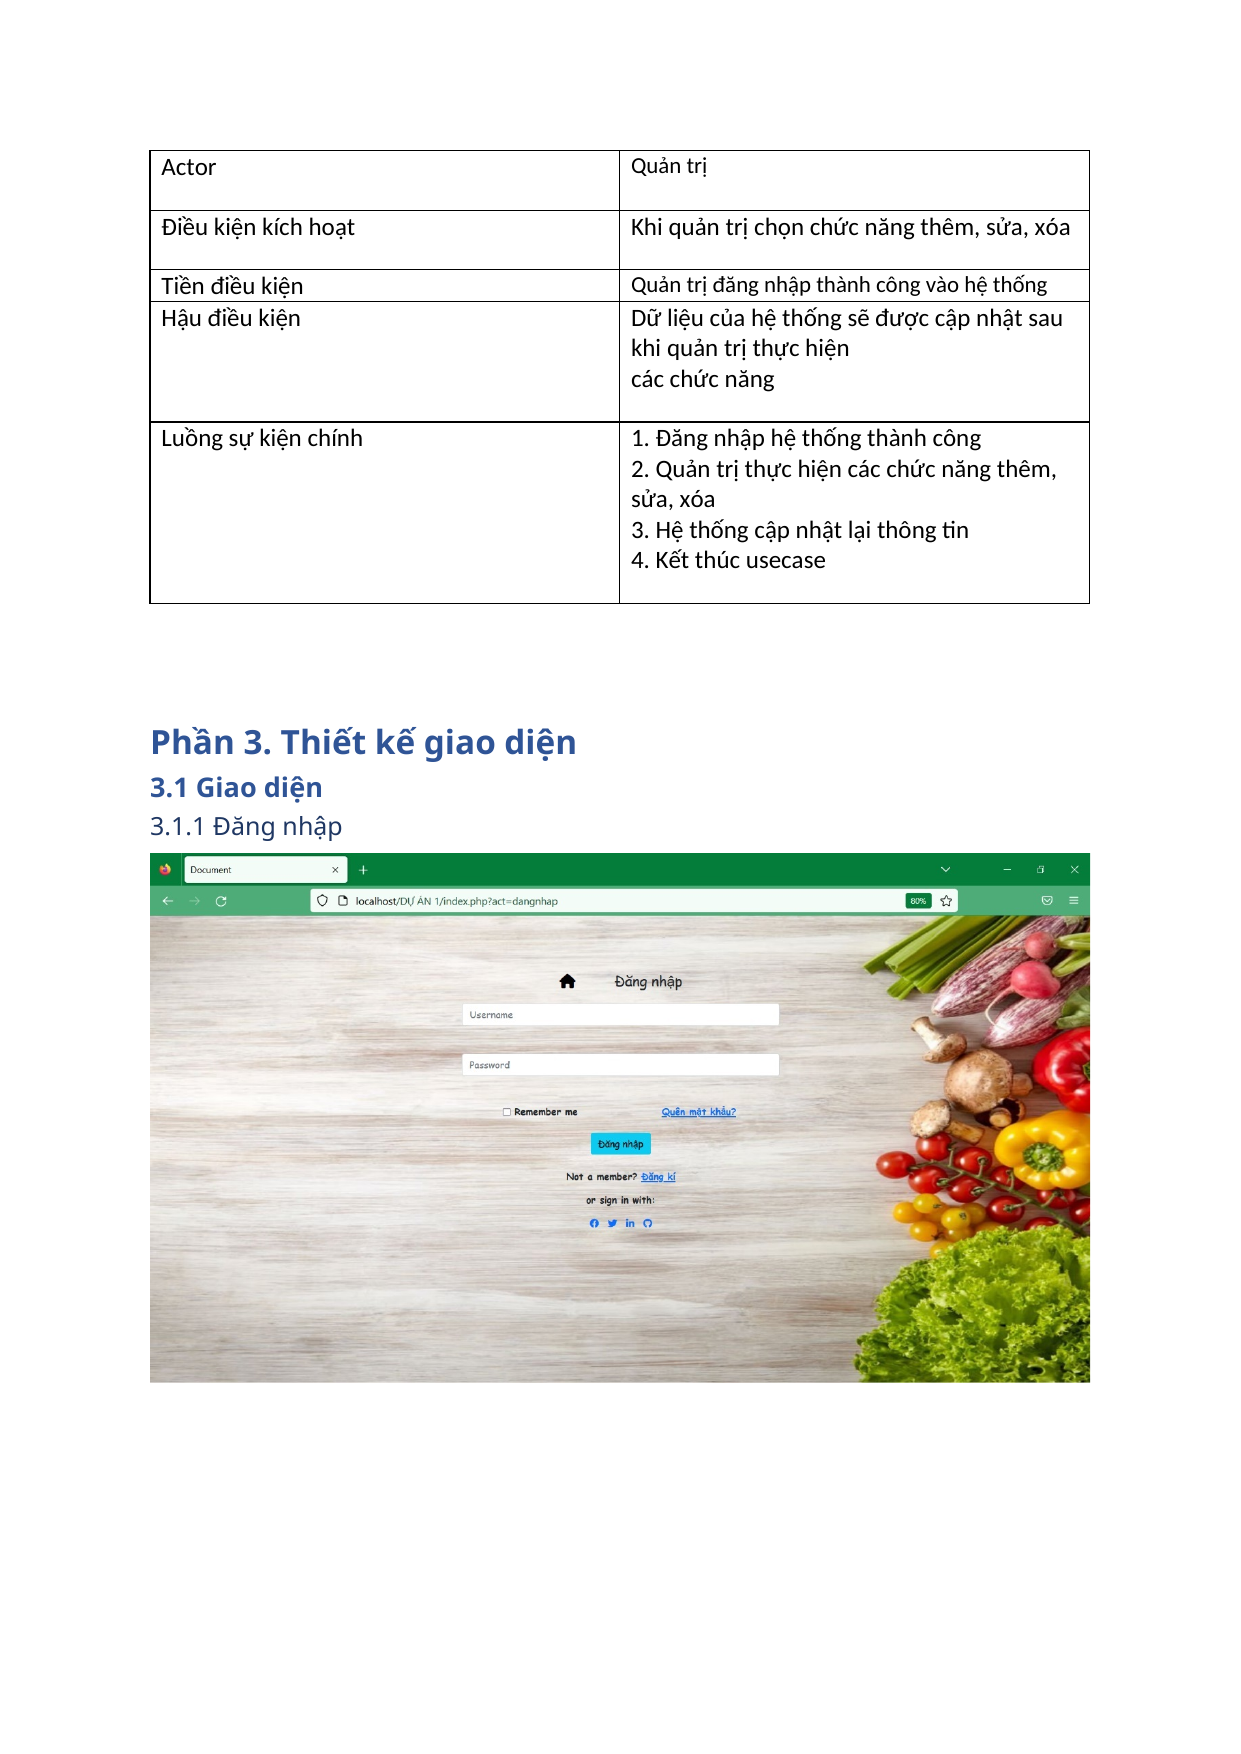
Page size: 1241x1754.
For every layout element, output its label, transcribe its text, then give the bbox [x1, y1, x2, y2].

table_cell Hậu điều kiện [151, 302, 619, 421]
table_cell Khi quản trị chọn chức năng thêm, sửa, xóa [620, 211, 1089, 269]
table_cell Tiền điều kiện [151, 270, 619, 301]
subtitle 3.1.1 Đăng nhập [150, 809, 1090, 843]
table_cell Quản trị [620, 151, 1089, 209]
table_cell Luồng sự kiện chính [151, 423, 619, 603]
table_cell Dữ liệu của hệ thống sẽ được cập nhật sau khi quản trị thực hiện các chức năng [620, 302, 1089, 421]
table_cell Điều kiện kích hoạt [151, 211, 619, 269]
table_cell 1. Đăng nhập hệ thống thành công 2. Quản trị thực hiện các chức năng thêm, sửa, xóa 3. Hệ thống cập nhật lại thông tin 4. Kết thúc usecase [620, 423, 1089, 603]
subtitle 3.1 Giao diện [150, 768, 1090, 805]
subtitle Phần 3. Thiết kế giao diện [150, 718, 1090, 764]
table_cell Actor [151, 151, 619, 209]
table_cell Quản trị đăng nhập thành công vào hệ thống [620, 270, 1089, 301]
